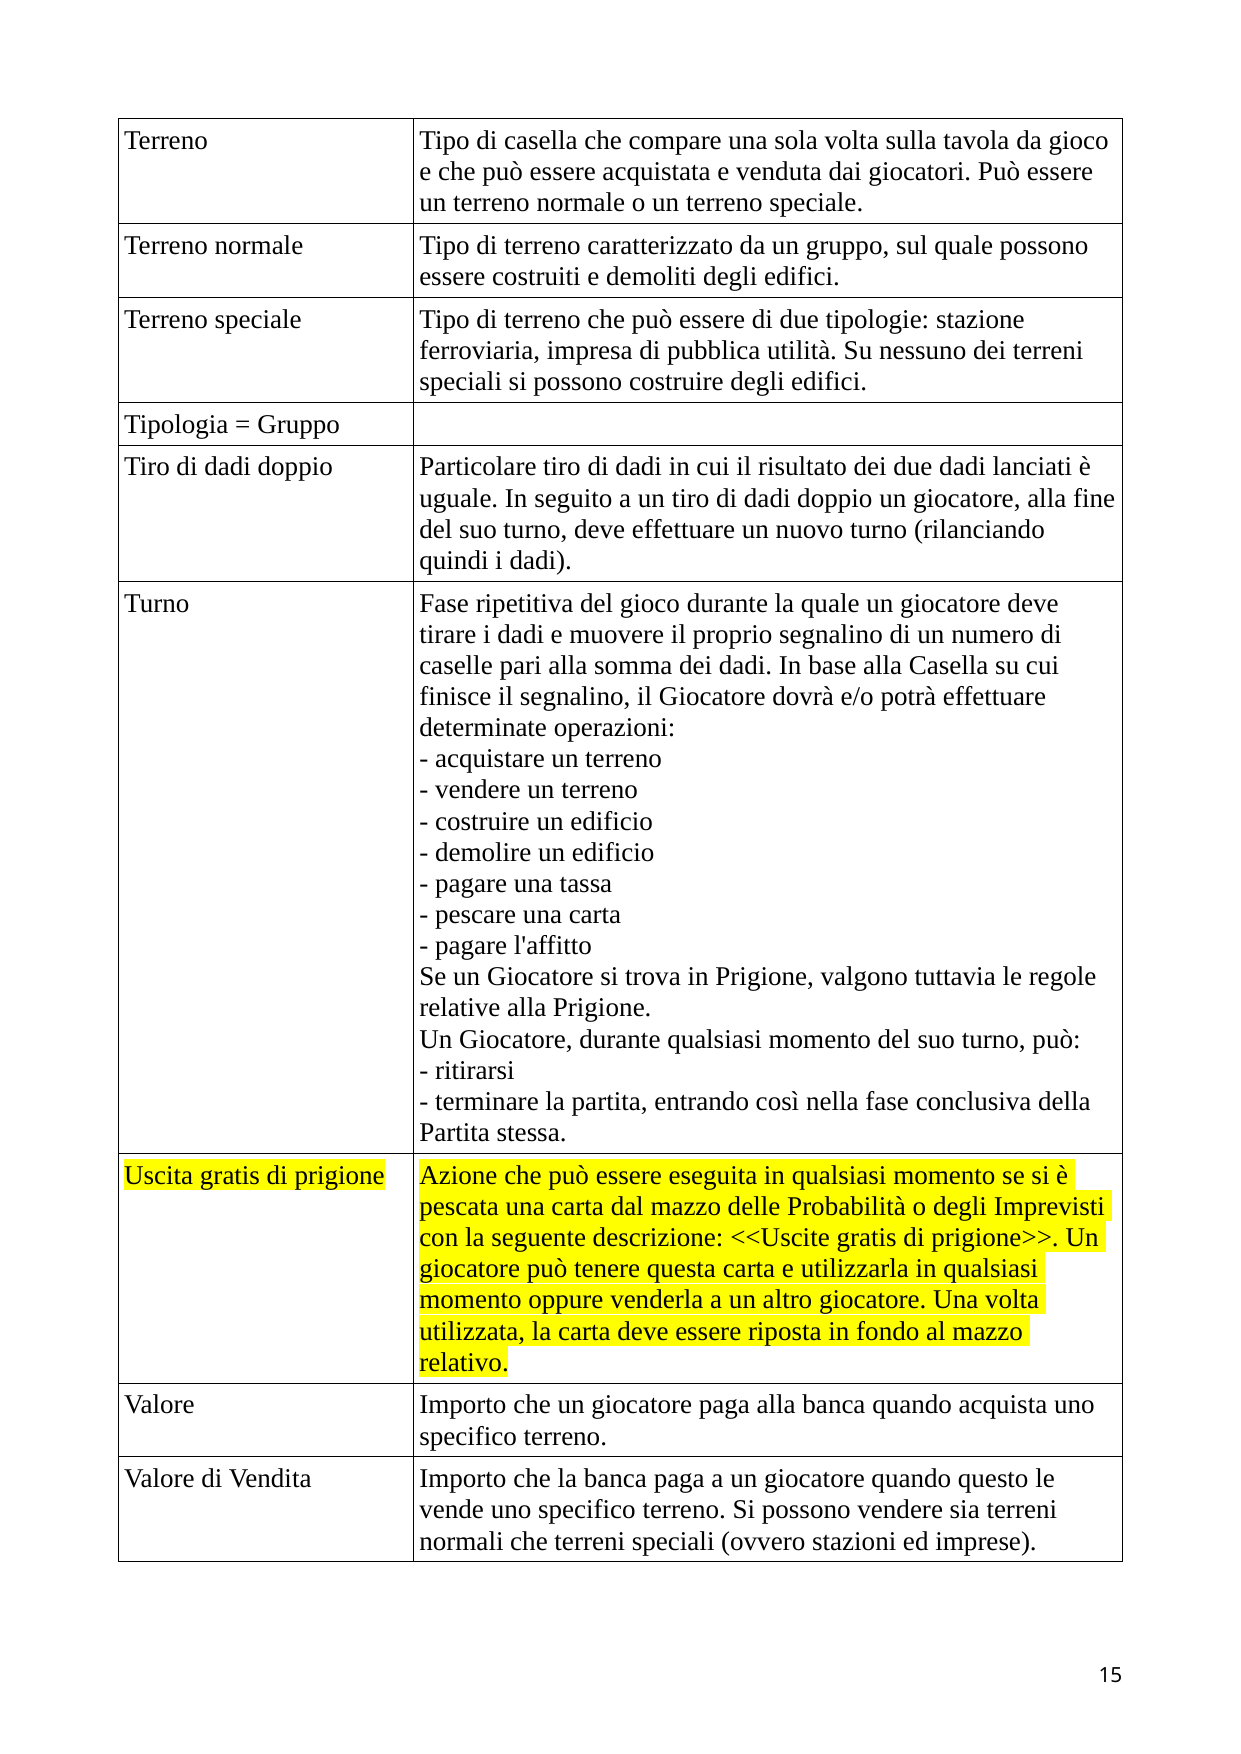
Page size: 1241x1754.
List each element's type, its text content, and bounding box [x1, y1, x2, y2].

table_cell Valore di Vendita [119, 1457, 413, 1561]
table_cell Uscita gratis di prigione [119, 1154, 413, 1383]
table_cell Tipo di casella che compare una sola volta sulla tavola da gioco e che può essere acquistata e venduta dai giocatori. Può essere un terreno normale o un terreno speciale. [414, 119, 1122, 223]
table_cell Tipo di terreno che può essere di due tipologie: stazione ferroviaria, impresa di pubblica utilità. Su nessuno dei terreni speciali si possono costruire degli edifici. [414, 298, 1122, 402]
table_cell Importo che un giocatore paga alla banca quando acquista uno specifico terreno. [414, 1384, 1122, 1456]
table_cell Turno [119, 582, 413, 1153]
table_cell Importo che la banca paga a un giocatore quando questo le vende uno specifico terreno. Si possono vendere sia terreni normali che terreni speciali (ovvero stazioni ed imprese). [414, 1457, 1122, 1561]
table_cell Valore [119, 1384, 413, 1456]
table_cell Tipologia = Gruppo [119, 403, 413, 445]
table_cell Tiro di dadi doppio [119, 446, 413, 581]
table_cell Azione che può essere eseguita in qualsiasi momento se si è pescata una carta dal mazzo delle Probabilità o degli Imprevisti con la seguente descrizione: <<Uscite gratis di prigione>>. Un giocatore può tenere questa carta e utilizzarla in qualsiasi momento oppure venderla a un altro giocatore. Una volta utilizzata, la carta deve essere riposta in fondo al mazzo relativo. [414, 1154, 1122, 1383]
table_cell [414, 403, 1122, 445]
table_cell Terreno normale [119, 224, 413, 297]
table_cell Terreno speciale [119, 298, 413, 402]
table_cell Terreno [119, 119, 413, 223]
table_cell Tipo di terreno caratterizzato da un gruppo, sul quale possono essere costruiti e demoliti degli edifici. [414, 224, 1122, 297]
table_cell Particolare tiro di dadi in cui il risultato dei due dadi lanciati è uguale. In seguito a un tiro di dadi doppio un giocatore, alla fine del suo turno, deve effettuare un nuovo turno (rilanciando quindi i dadi). [414, 446, 1122, 581]
table_cell Fase ripetitiva del gioco durante la quale un giocatore deve tirare i dadi e muovere il proprio segnalino di un numero di caselle pari alla somma dei dadi. In base alla Casella su cui finisce il segnalino, il Giocatore dovrà e/o potrà effettuare determinate operazioni: - acquistare un terreno - vendere un terreno - costruire un edificio - demolire un edificio - pagare una tassa - pescare una carta - pagare l'affitto Se un Giocatore si trova in Prigione, valgono tuttavia le regole relative alla Prigione. Un Giocatore, durante qualsiasi momento del suo turno, può: - ritirarsi - terminare la partita, entrando così nella fase conclusiva della Partita stessa. [414, 582, 1122, 1153]
